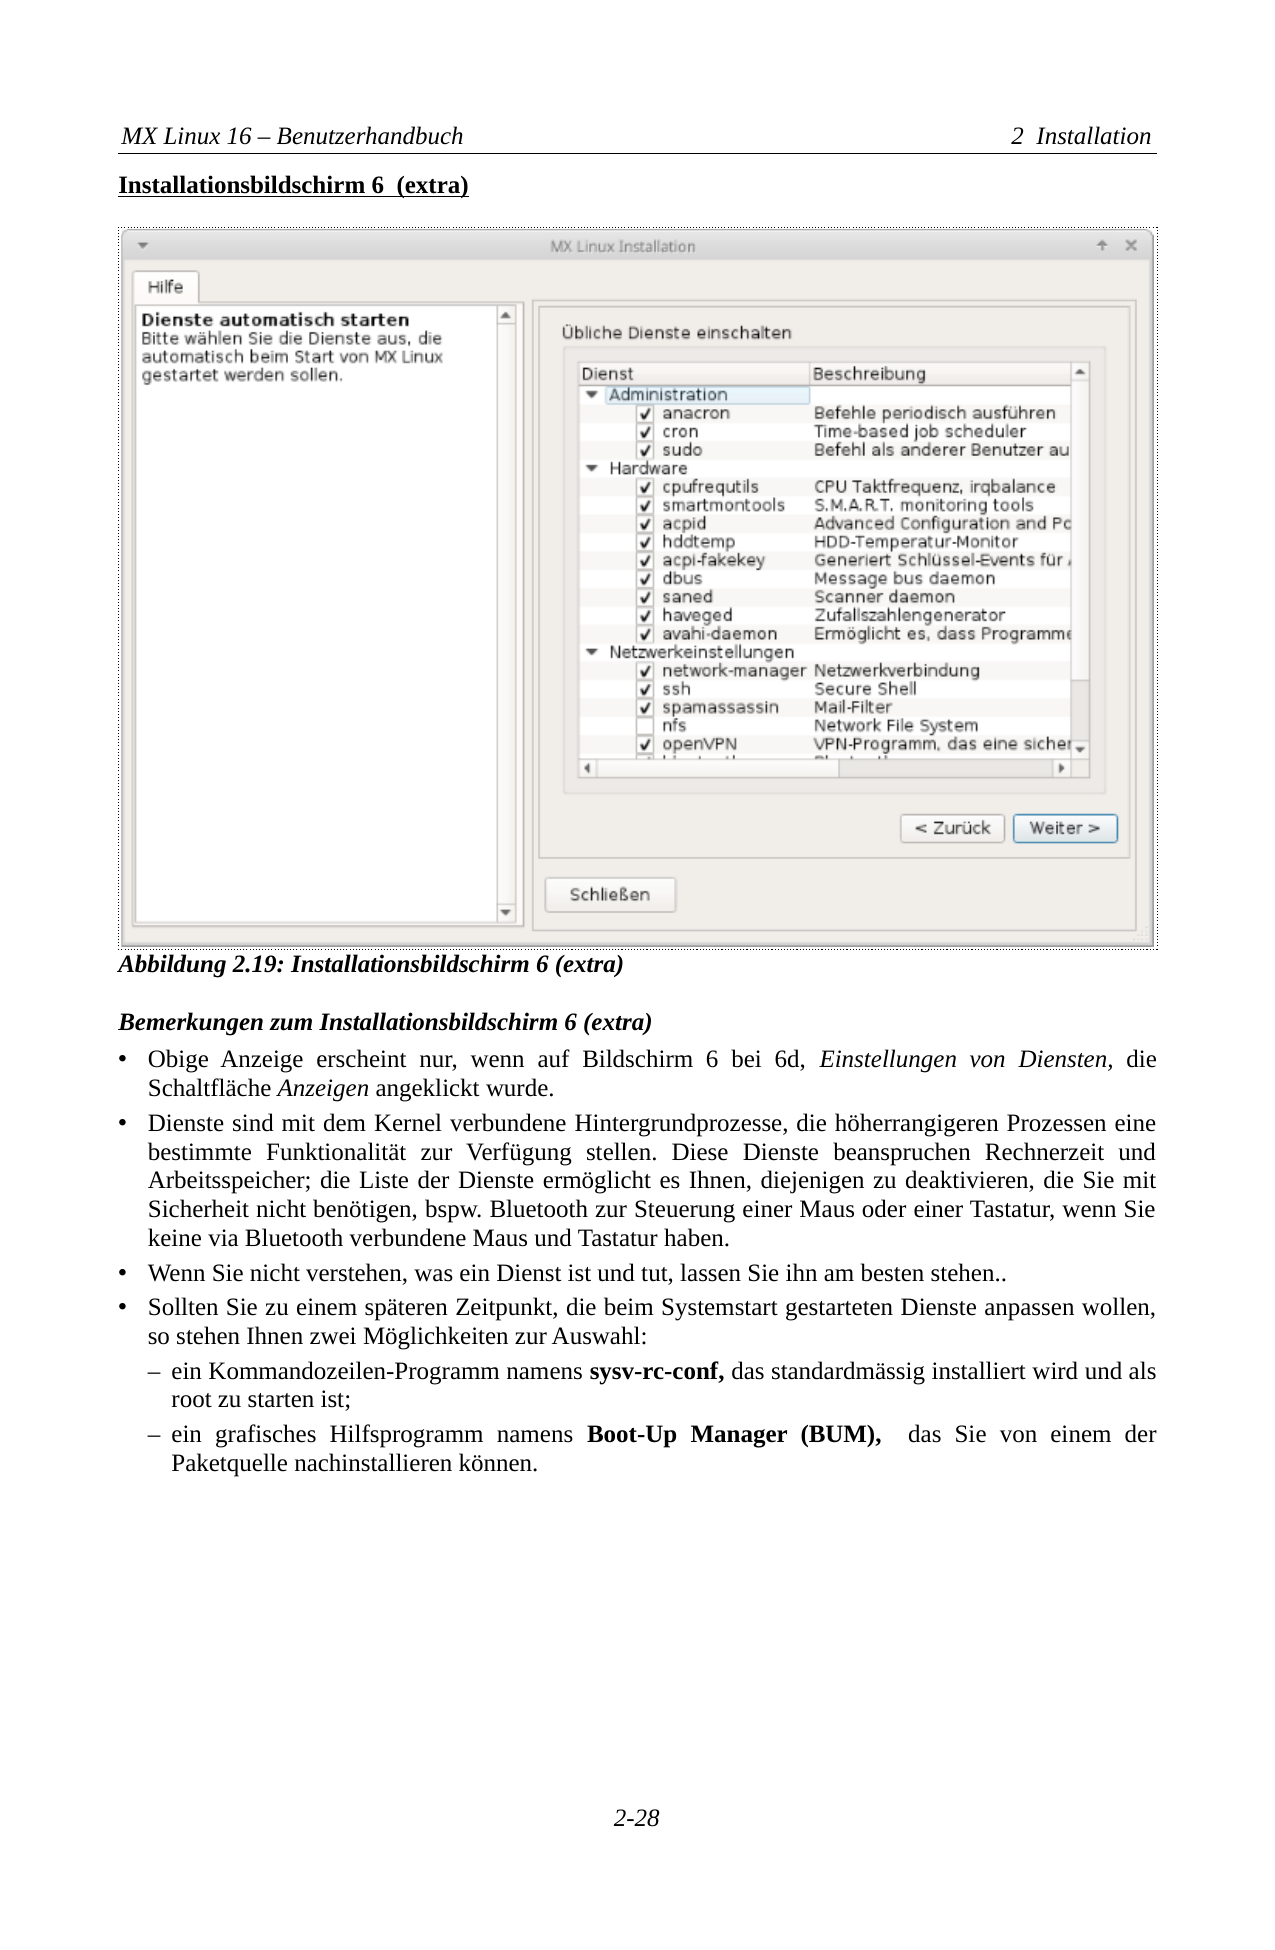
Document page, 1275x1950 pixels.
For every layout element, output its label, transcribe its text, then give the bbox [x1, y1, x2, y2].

picture [121, 229, 1154, 947]
list Dienste sind mit dem Kernel verbundene Hintergrundprozesse, die höherrangigeren Prozessen eine bestimmte Funktionalität zur Verfügung stellen. Diese Dienste beanspruchen Rechnerzeit und Arbeitsspeicher; die Liste der Dienste ermöglicht es Ihnen, diejenigen zu deaktivieren, die Sie mit Sicherheit nicht benötigen, bspw. Bluetooth zur Steuerung einer Maus oder einer Tastatur, wenn Sie keine via Bluetooth verbundene Maus und Tastatur haben. [118, 1108, 1157, 1252]
list Sollten Sie zu einem späteren Zeitpunkt, die beim Systemstart gestarteten Dienste anpassen wollen, so stehen Ihnen zwei Möglichkeiten zur Auswahl: [118, 1292, 1157, 1350]
text Installationsbildschirm 6 (extra) [118, 171, 1157, 199]
list ein Kommandozeilen-Programm namens sysv-rc-conf, das standardmässig installiert wird und als root zu starten ist; [148, 1356, 1157, 1413]
list ein grafisches Hilfsprogramm namens Boot-Up Manager (BUM), das Sie von einem der Paketquelle nachinstallieren können. [148, 1419, 1157, 1477]
text Bemerkungen zum Installationsbildschirm 6 (extra) [118, 1007, 1157, 1036]
list Wenn Sie nicht verstehen, was ein Dienst ist und tut, lassen Sie ihn am besten stehen.. [118, 1258, 1157, 1286]
text Abbildung 2.19: Installationsbildschirm 6 (extra) [118, 227, 1157, 978]
list Obige Anzeige erscheint nur, wenn auf Bildschirm 6 bei 6d, Einstellungen von Diensten, die Schaltfläche Anzeigen angeklickt wurde. [118, 1044, 1157, 1102]
